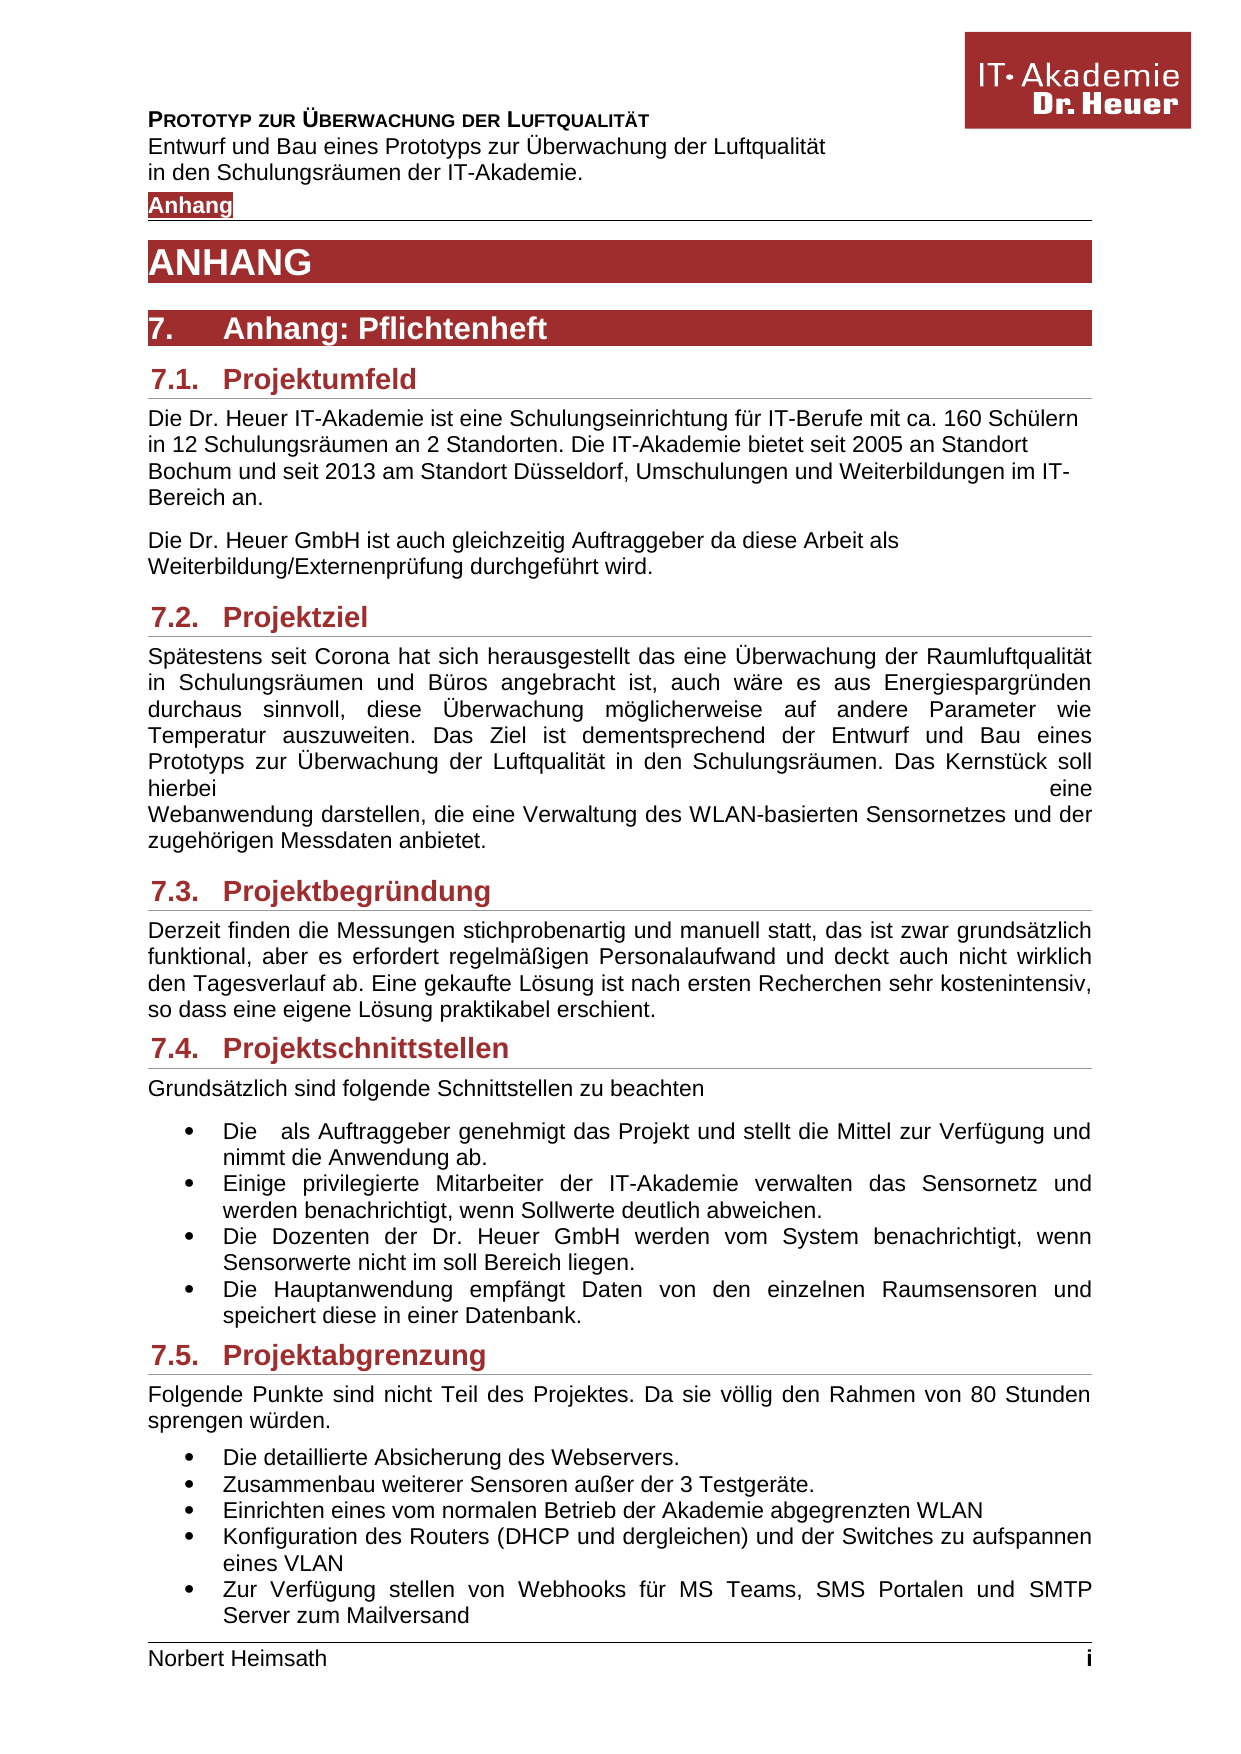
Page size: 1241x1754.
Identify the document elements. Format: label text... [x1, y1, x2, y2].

text Folgende Punkte sind nicht Teil des Projektes. Da sie völlig den Rahmen von 80 Stunden sprengen würden. [148, 1381, 1092, 1433]
list Die Hauptanwendung empfängt Daten von den einzelnen Raumsensoren und speichert diese in einer Datenbank. [185, 1276, 1092, 1328]
subtitle Projektbegründung [148, 871, 1092, 910]
text Spätestens seit Corona hat sich herausgestellt das eine Überwachung der Raumluftqualität in Schulungsräumen und Büros angebracht ist, auch wäre es aus Energiespargründen durchaus sinnvoll, diese Überwachung möglicherweise auf andere Parameter wie Temperatur auszuweiten. Das Ziel ist dementsprechend der Entwurf und Bau eines Prototyps zur Überwachung der Luftqualität in den Schulungsräumen. Das Kernstück soll hierbei eine Webanwendung darstellen, die eine Verwaltung des WLAN-basierten Sensornetzes und der zugehörigen Messdaten anbietet. [148, 643, 1092, 854]
subtitle Projektumfeld [148, 359, 1092, 398]
list Einige privilegierte Mitarbeiter der IT-Akademie verwalten das Sensornetz und werden benachrichtigt, wenn Sollwerte deutlich abweichen. [185, 1170, 1092, 1223]
text Grundsätzlich sind folgende Schnittstellen zu beachten [148, 1074, 1092, 1101]
list Die detaillierte Absicherung des Webservers. [185, 1444, 1092, 1471]
subtitle Projektschnittstellen [148, 1029, 1092, 1068]
list Die Dozenten der Dr. Heuer GmbH werden vom System benachrichtigt, wenn Sensorwerte nicht im soll Bereich liegen. [185, 1223, 1092, 1276]
list Zusammenbau weiterer Sensoren außer der 3 Testgeräte. [185, 1471, 1092, 1497]
list Die als Auftraggeber genehmigt das Projekt und stellt die Mittel zur Verfügung und nimmt die Anwendung ab. [185, 1118, 1092, 1170]
text Die Dr. Heuer IT-Akademie ist eine Schulungseinrichtung für IT-Berufe mit ca. 160 Schülern in 12 Schulungsräumen an 2 Standorten. Die IT-Akademie bietet seit 2005 an Standort Bochum und seit 2013 am Standort Düsseldorf, Umschulungen und Weiterbildungen im IT-Bereich an. [148, 405, 1092, 510]
list Konfiguration des Routers (DHCP und dergleichen) und der Switches zu aufspannen eines VLAN [185, 1523, 1092, 1576]
subtitle Anhang: Pflichtenheft [148, 310, 1092, 346]
subtitle ANHANG [148, 240, 1092, 283]
text Die Dr. Heuer GmbH ist auch gleichzeitig Auftraggeber da diese Arbeit als Weiterbildung/Externenprüfung durchgeführt wird. [148, 527, 1092, 580]
subtitle Projektziel [148, 597, 1092, 636]
subtitle Projektabgrenzung [148, 1335, 1092, 1374]
text Derzeit finden die Messungen stichprobenartig und manuell statt, das ist zwar grundsätzlich funktional, aber es erfordert regelmäßigen Personalaufwand und deckt auch nicht wirklich den Tagesverlauf ab. Eine gekaufte Lösung ist nach ersten Recherchen sehr kostenintensiv, so dass eine eigene Lösung praktikabel erschient. [148, 917, 1092, 1022]
list Einrichten eines vom normalen Betrieb der Akademie abgegrenzten WLAN [185, 1497, 1092, 1523]
list Zur Verfügung stellen von Webhooks für MS Teams, SMS Portalen und SMTP Server zum Mailversand [185, 1576, 1092, 1629]
